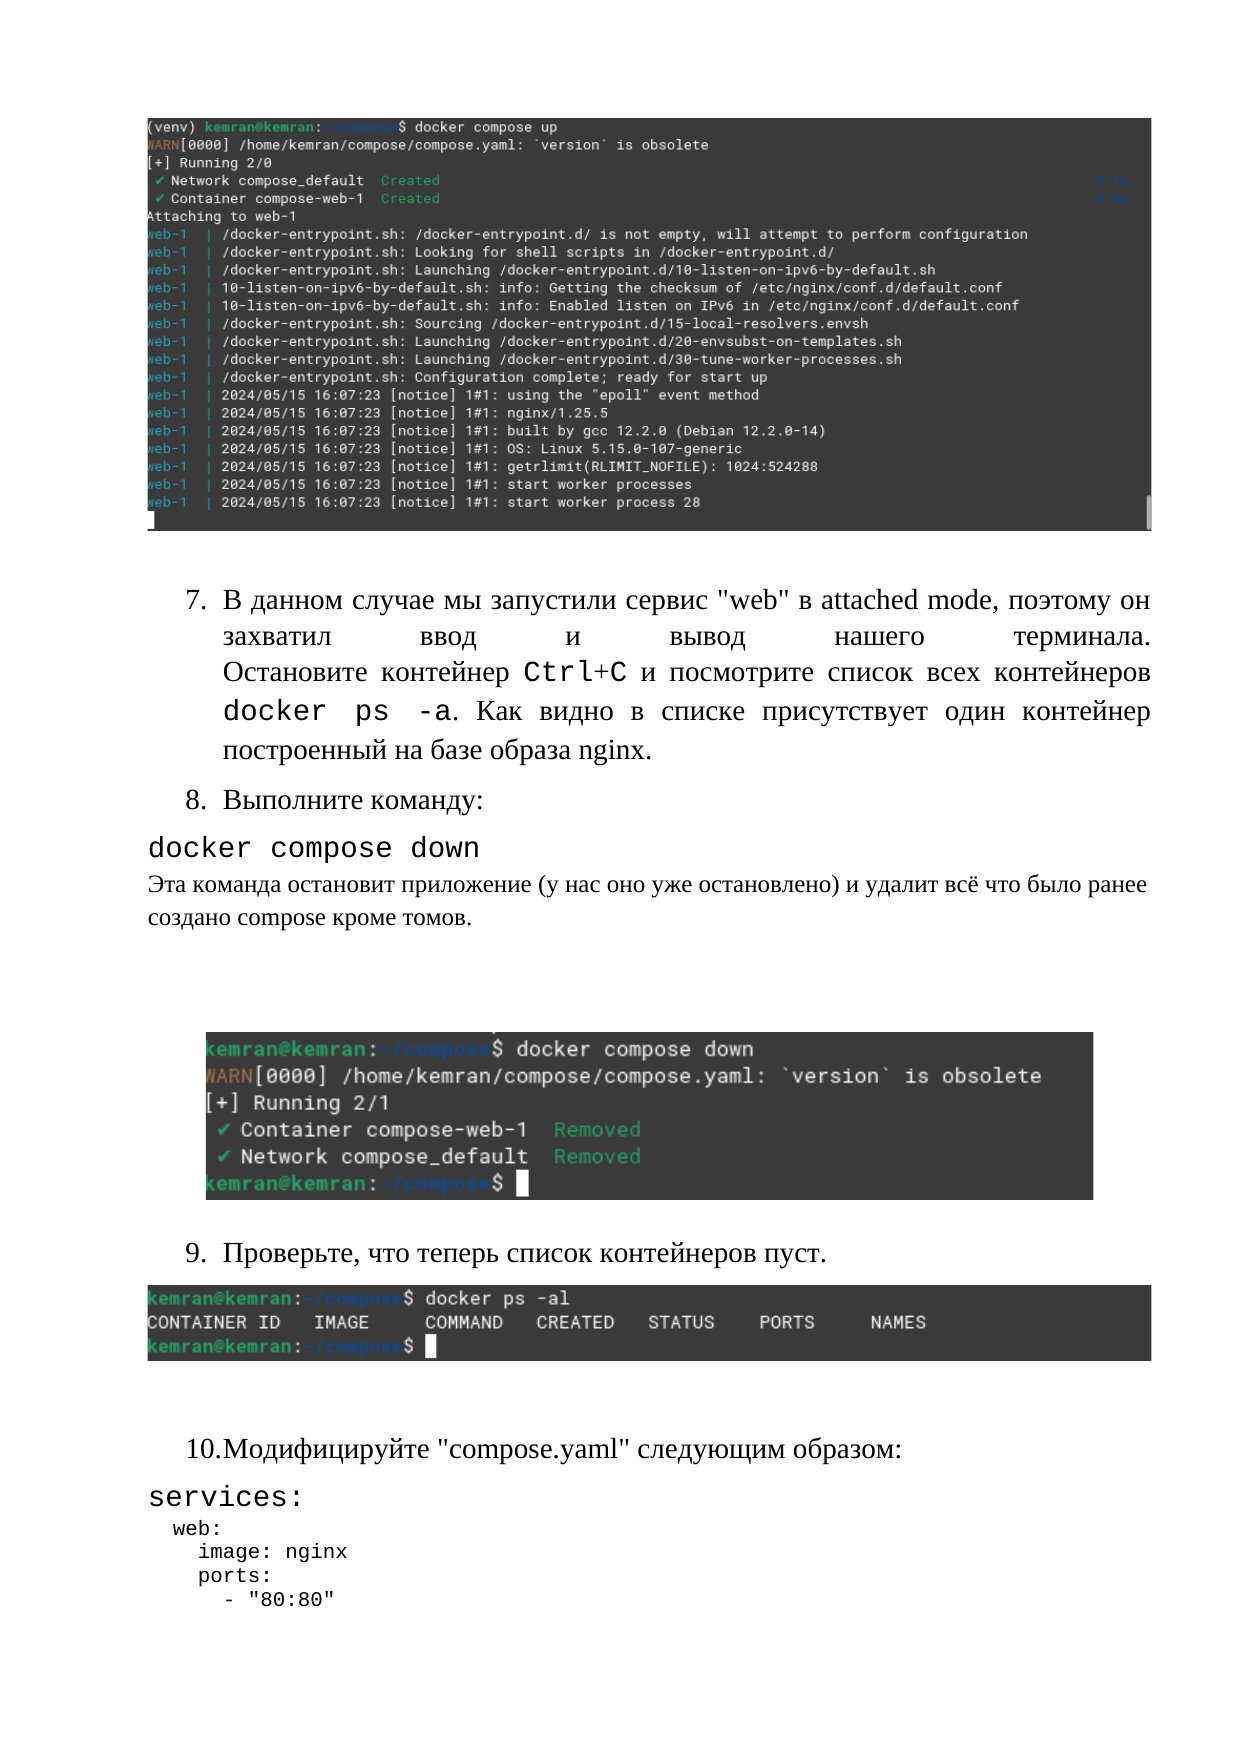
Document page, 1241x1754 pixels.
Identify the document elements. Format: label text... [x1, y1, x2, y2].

text services: [148, 1482, 1152, 1515]
picture [147, 1285, 1152, 1361]
list Модифицируйте "compose.yaml" следующим образом: [185, 1431, 1152, 1465]
list Проверьте, что теперь список контейнеров пуст. [185, 1235, 1152, 1269]
text image: nginx [148, 1541, 1152, 1565]
text - "80:80" [148, 1589, 1152, 1612]
text ports: [148, 1565, 1152, 1589]
picture [205, 1032, 1094, 1200]
list В данном случае мы запустили сервис "web" в attached mode, поэтому он захватил ввод и вывод нашего терминала. Остановите контейнер Ctrl+C и посмотрите список всех контейнеров docker ps -a. Как видно в списке присутствует один контейнер построенный на базе образа nginx. [185, 582, 1152, 765]
text Эта команда остановит приложение (у нас оно уже остановлено) и удалит всё что было ранее создано compose кроме томов. [148, 869, 1152, 931]
list Выполните команду: [185, 782, 1152, 816]
text docker compose down [148, 833, 1152, 866]
text web: [148, 1518, 1152, 1541]
picture [147, 118, 1152, 531]
